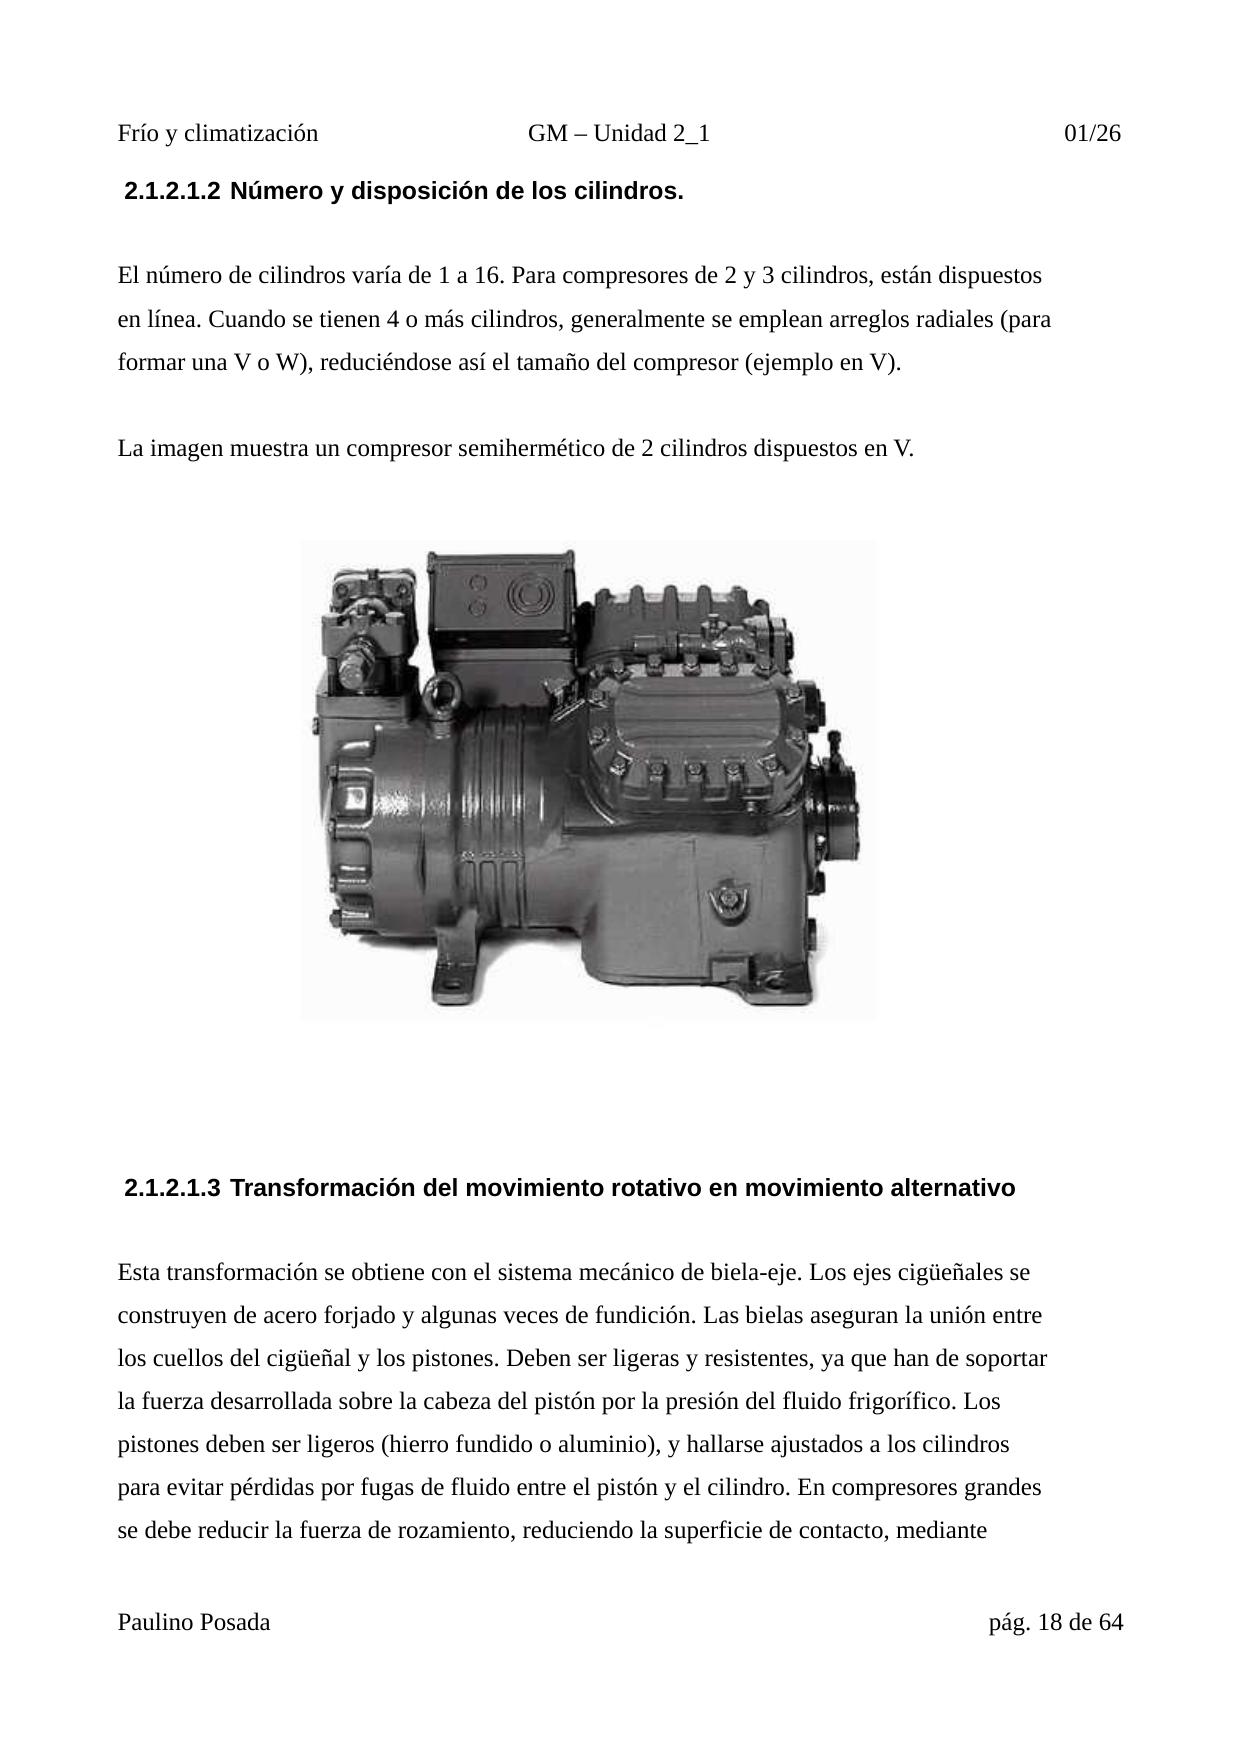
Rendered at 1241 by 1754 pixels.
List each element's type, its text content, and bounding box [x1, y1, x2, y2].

picture [300, 540, 879, 1029]
text La imagen muestra un compresor semihermético de 2 cilindros dispuestos en V. [117, 433, 1123, 462]
text construyen de acero forjado y algunas veces de fundición. Las bielas aseguran la unión entre [117, 1300, 1123, 1329]
text los cuellos del cigüeñal y los pistones. Deben ser ligeras y resistentes, ya que han de soportar [117, 1343, 1123, 1372]
text la fuerza desarrollada sobre la cabeza del pistón por la presión del fluido frigorífico. Los [117, 1386, 1123, 1415]
subtitle Número y disposición de los cilindros. [117, 176, 1123, 205]
text pistones deben ser ligeros (hierro fundido o aluminio), y hallarse ajustados a los cilindros [117, 1429, 1123, 1458]
text para evitar pérdidas por fugas de fluido entre el pistón y el cilindro. En compresores grandes [117, 1472, 1123, 1501]
text en línea. Cuando se tienen 4 o más cilindros, generalmente se emplean arreglos radiales (para [117, 304, 1123, 332]
text Esta transformación se obtiene con el sistema mecánico de biela-eje. Los ejes cigüeñales se [117, 1257, 1123, 1286]
text formar una V o W), reduciéndose así el tamaño del compresor (ejemplo en V). [117, 347, 1123, 376]
subtitle Transformación del movimiento rotativo en movimiento alternativo [117, 1173, 1123, 1201]
text se debe reducir la fuerza de rozamiento, reduciendo la superficie de contacto, mediante [117, 1516, 1123, 1544]
text El número de cilindros varía de 1 a 16. Para compresores de 2 y 3 cilindros, están dispuestos [117, 261, 1123, 289]
